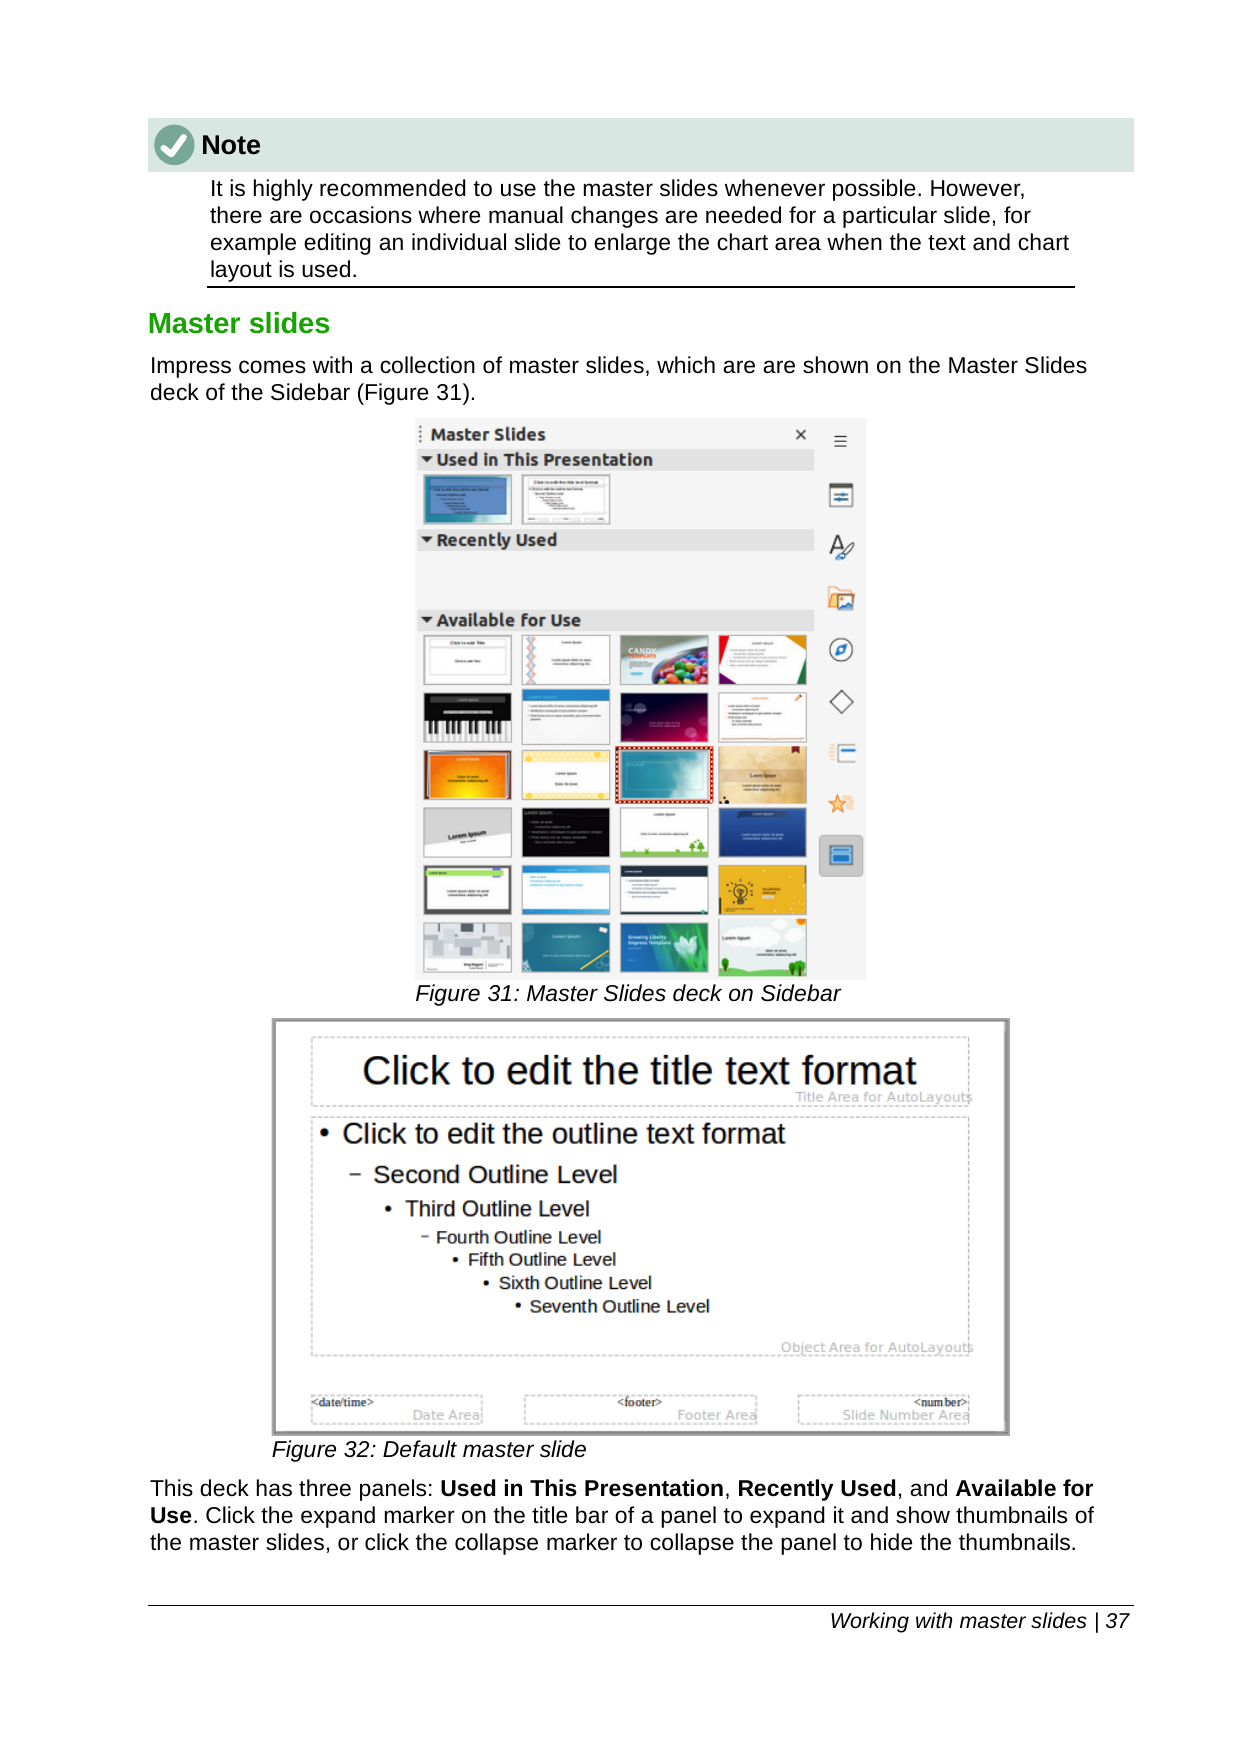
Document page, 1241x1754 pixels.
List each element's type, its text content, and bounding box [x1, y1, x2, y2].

text Impress comes with a collection of master slides, which are are shown on the Master Slides deck of the Sidebar (Figure 31). [150, 352, 1134, 406]
subtitle Master slides [148, 306, 1134, 339]
text Figure 32: Default master slide [272, 1436, 1010, 1463]
picture [271, 1018, 1010, 1436]
text Figure 31: Master Slides deck on Sidebar [415, 980, 866, 1007]
text This deck has three panels: Used in This Presentation, Recently Used, and Available for Use. Click the expand marker on the title bar of a panel to expand it and show thumbnails of the master slides, or click the collapse marker to collapse the panel to hide the thumbnails. [150, 1474, 1134, 1556]
subtitle Note [148, 118, 1134, 172]
picture [415, 418, 867, 980]
text It is highly recommended to use the master slides whenever possible. However, there are occasions where manual changes are needed for a particular slide, for example editing an individual slide to enlarge the chart area when the text and chart layout is used. [207, 172, 1075, 286]
